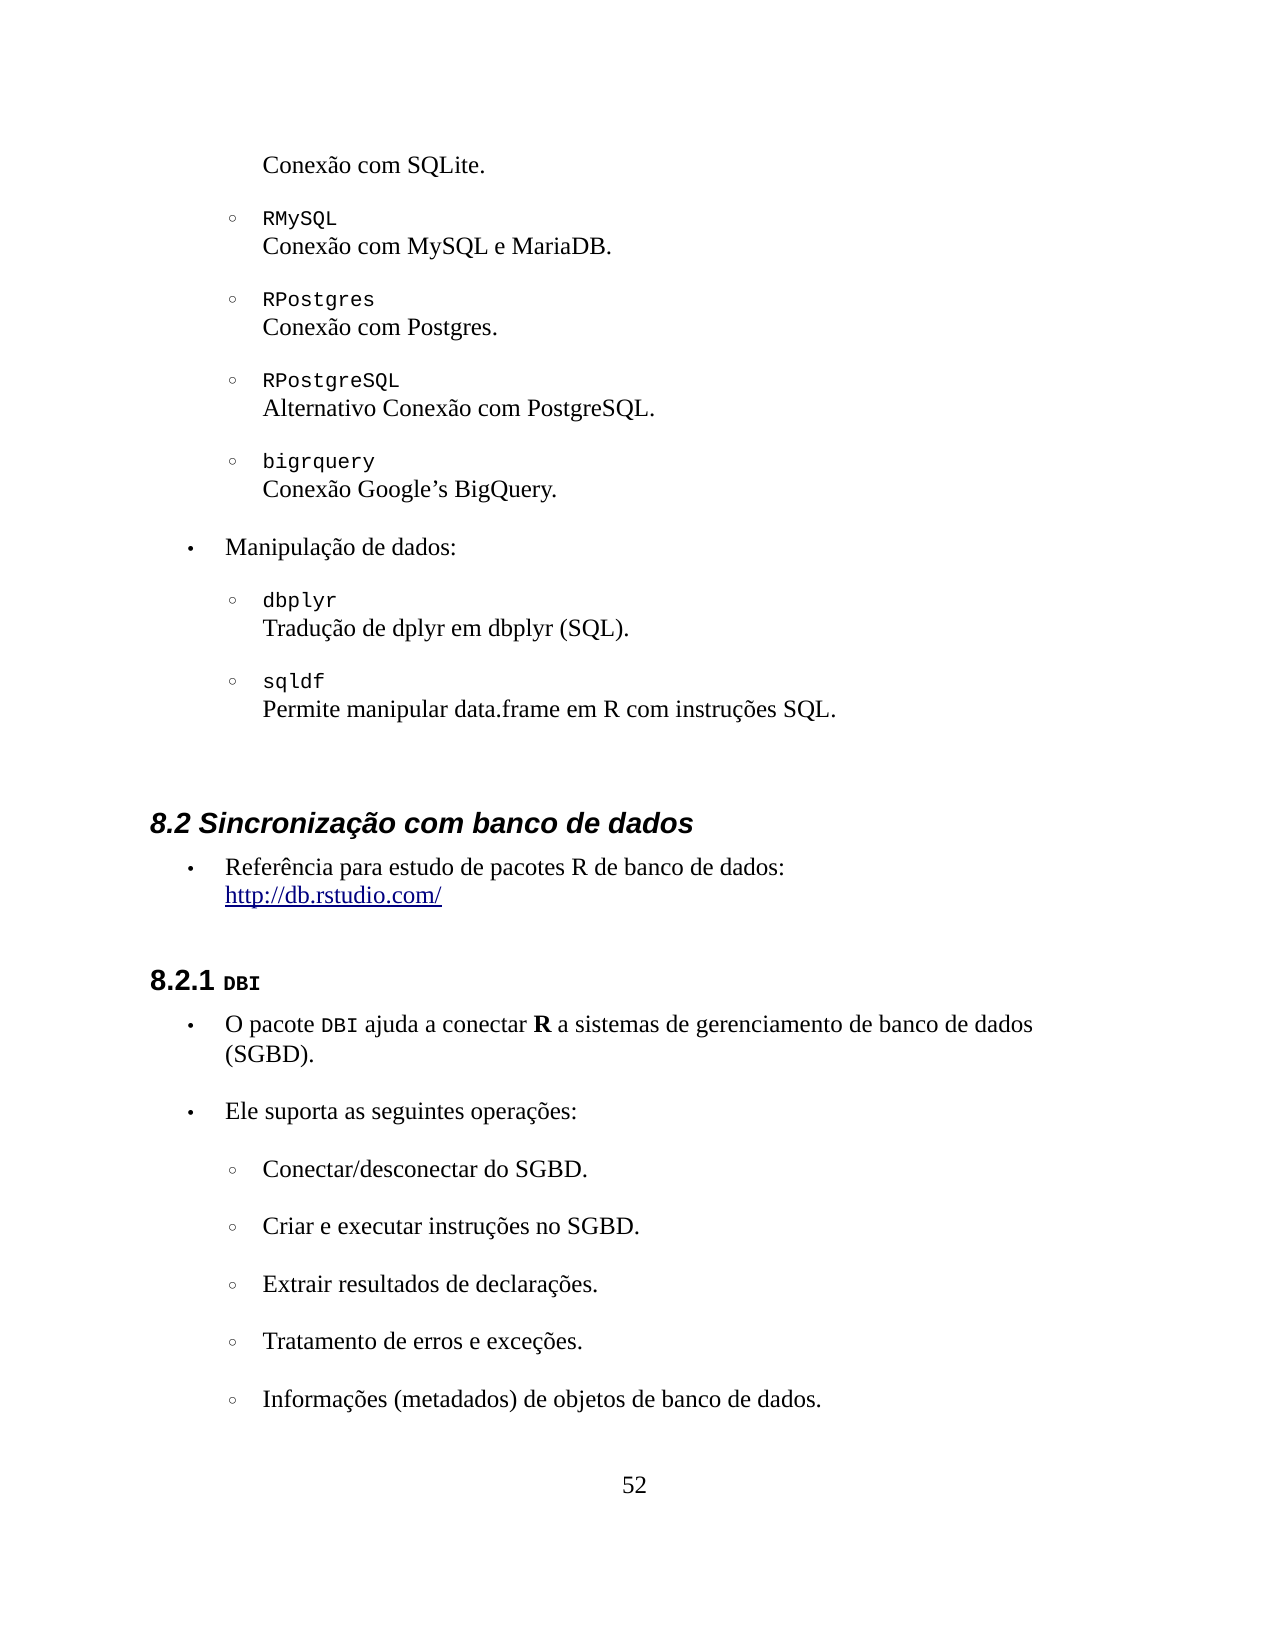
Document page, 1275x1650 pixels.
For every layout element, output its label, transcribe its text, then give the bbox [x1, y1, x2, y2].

list Criar e executar instruções no SGBD. [225, 1211, 1125, 1269]
subtitle 8.2.1 DBI [150, 963, 1125, 997]
list RSQLite Conexão com SQLite. [225, 150, 1125, 207]
list sqldf Permite manipular data.frame em R com instruções SQL. [225, 671, 1125, 752]
list RPostgres Conexão com Postgres. [225, 289, 1125, 370]
list Ele suporta as seguintes operações: [187, 1096, 1125, 1154]
list Extrair resultados de declarações. [225, 1269, 1125, 1326]
list Conectar/desconectar do SGBD. [225, 1154, 1125, 1211]
list Manipulação de dados: [187, 532, 1125, 589]
list dbplyr Tradução de dplyr em dbplyr (SQL). [225, 589, 1125, 671]
list O pacote DBI ajuda a conectar R a sistemas de gerenciamento de banco de dados (SGBD). [187, 1009, 1125, 1096]
list bigrquery Conexão Google’s BigQuery. [225, 451, 1125, 532]
list Informações (metadados) de objetos de banco de dados. [225, 1384, 1125, 1412]
list RPostgreSQL Alternativo Conexão com PostgreSQL. [225, 370, 1125, 451]
subtitle 8.2 Sincronização com banco de dados [150, 806, 1125, 839]
list RMySQL Conexão com MySQL e MariaDB. [225, 207, 1125, 289]
list Tratamento de erros e exceções. [225, 1326, 1125, 1384]
list Referência para estudo de pacotes R de banco de dados: http://db.rstudio.com/ [187, 852, 1125, 938]
